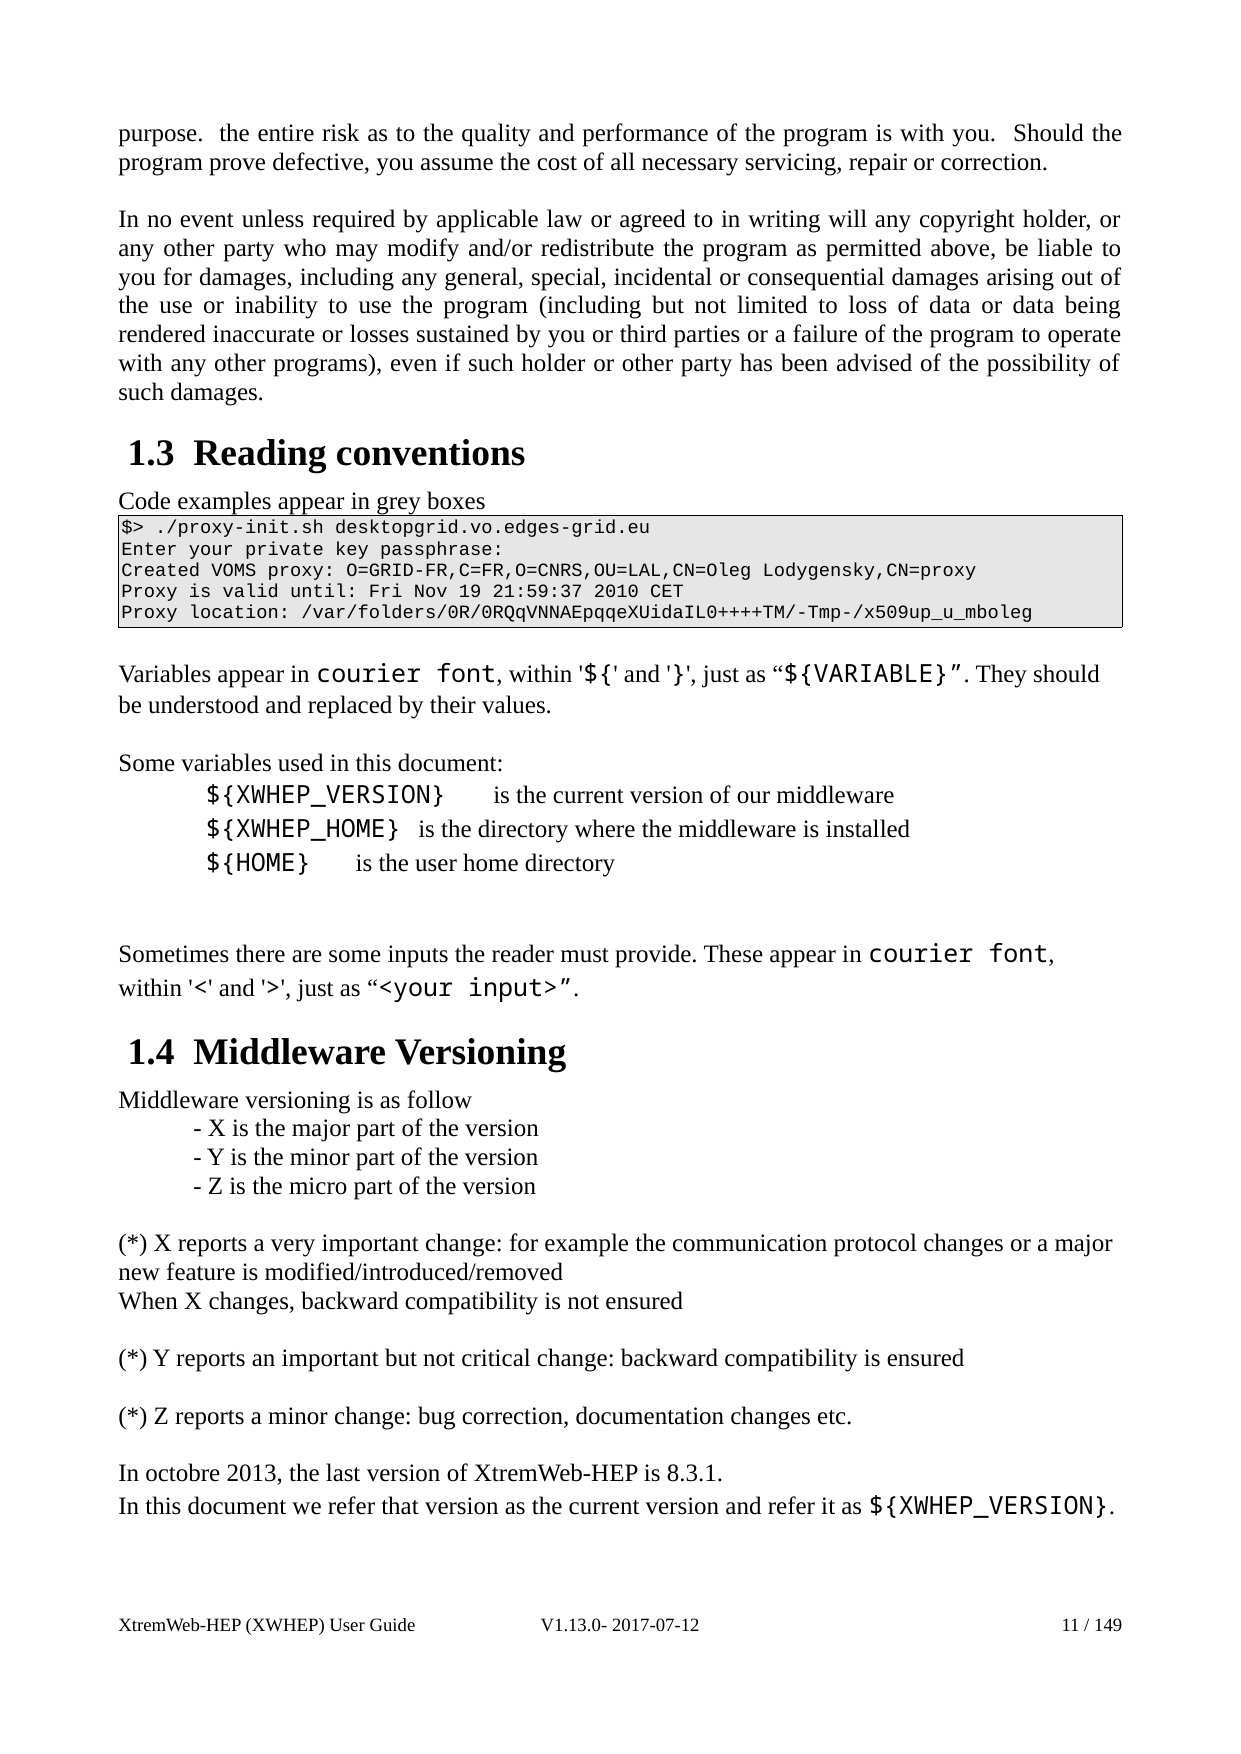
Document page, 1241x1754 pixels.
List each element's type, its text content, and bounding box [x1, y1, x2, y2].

text IN NO EVENT UNLESS REQUIRED BY APPLICABLE LAW OR AGREED TO IN WRITING WILL ANY COPYRIGHT HOLDER, OR ANY OTHER PARTY WHO MAY MODIFY AND/OR REDISTRIBUTE THE PROGRAM AS PERMITTED ABOVE, BE LIABLE TO YOU FOR DAMAGES, INCLUDING ANY GENERAL, SPECIAL, INCIDENTAL OR CONSEQUENTIAL DAMAGES ARISING OUT OF THE USE OR INABILITY TO USE THE PROGRAM (INCLUDING BUT NOT LIMITED TO LOSS OF DATA OR DATA BEING RENDERED INACCURATE OR LOSSES SUSTAINED BY YOU OR THIRD PARTIES OR A FAILURE OF THE PROGRAM TO OPERATE WITH ANY OTHER PROGRAMS), EVEN IF SUCH HOLDER OR OTHER PARTY HAS BEEN ADVISED OF THE POSSIBILITY OF SUCH DAMAGES. [118, 204, 1122, 406]
text Created VOMS proxy: O=GRID-FR,C=FR,O=CNRS,OU=LAL,CN=Oleg Lodygensky,CN=proxy [119, 557, 1122, 579]
subtitle Reading conventions [118, 431, 1122, 474]
text Enter your private key passphrase: [119, 536, 1122, 557]
text - Y is the minor part of the version [118, 1142, 1122, 1171]
text Variables appear in courier font, within '${' and '}', just as “${VARIABLE}”. They should be understood and replaced by their values. [118, 656, 1122, 719]
text Some variables used in this document: [118, 748, 1122, 776]
text (*) Z reports a minor change: bug correction, documentation changes etc. [118, 1401, 1122, 1430]
text Proxy location: /var/folders/0R/0RQqVNNAEpqqeXUidaIL0++++TM/-Tmp-/x509up_u_mboleg [119, 600, 1122, 627]
text Sometimes there are some inputs the reader must provide. These appear in courier font, within '<' and '>', just as “<your input>”. [118, 936, 1122, 1004]
text ${XWHEP_VERSION} is the current version of our middleware [206, 776, 1122, 810]
text (*) Y reports an important but not critical change: backward compatibility is ensured [118, 1343, 1122, 1372]
text Proxy is valid until: Fri Nov 19 21:59:37 2010 CET [119, 579, 1122, 600]
text $> ./proxy-init.sh desktopgrid.vo.edges-grid.eu [119, 516, 1122, 536]
text When X changes, backward compatibility is not ensured [118, 1286, 1122, 1315]
text - X is the major part of the version [118, 1113, 1122, 1142]
text Code examples appear in grey boxes [118, 486, 1122, 515]
text In this document we refer that version as the current version and refer it as ${XWHEP_VERSION}. [118, 1487, 1122, 1521]
text ${HOME} is the user home directory [206, 844, 1122, 878]
text (*) X reports a very important change: for example the communication protocol changes or a major new feature is modified/introduced/removed [118, 1228, 1122, 1286]
text - Z is the micro part of the version [118, 1171, 1122, 1200]
text ${XWHEP_HOME} is the directory where the middleware is installed [206, 810, 1122, 844]
text PURPOSE. THE ENTIRE RISK AS TO THE QUALITY AND PERFORMANCE OF THE PROGRAM IS WITH YOU. SHOULD THE PROGRAM PROVE DEFECTIVE, YOU ASSUME THE COST OF ALL NECESSARY SERVICING, REPAIR OR CORRECTION. [118, 118, 1122, 176]
text Middleware versioning is as follow [118, 1085, 1122, 1113]
text In octobre 2013, the last version of XtremWeb-HEP is 8.3.1. [118, 1458, 1122, 1487]
subtitle Middleware Versioning [118, 1029, 1122, 1072]
